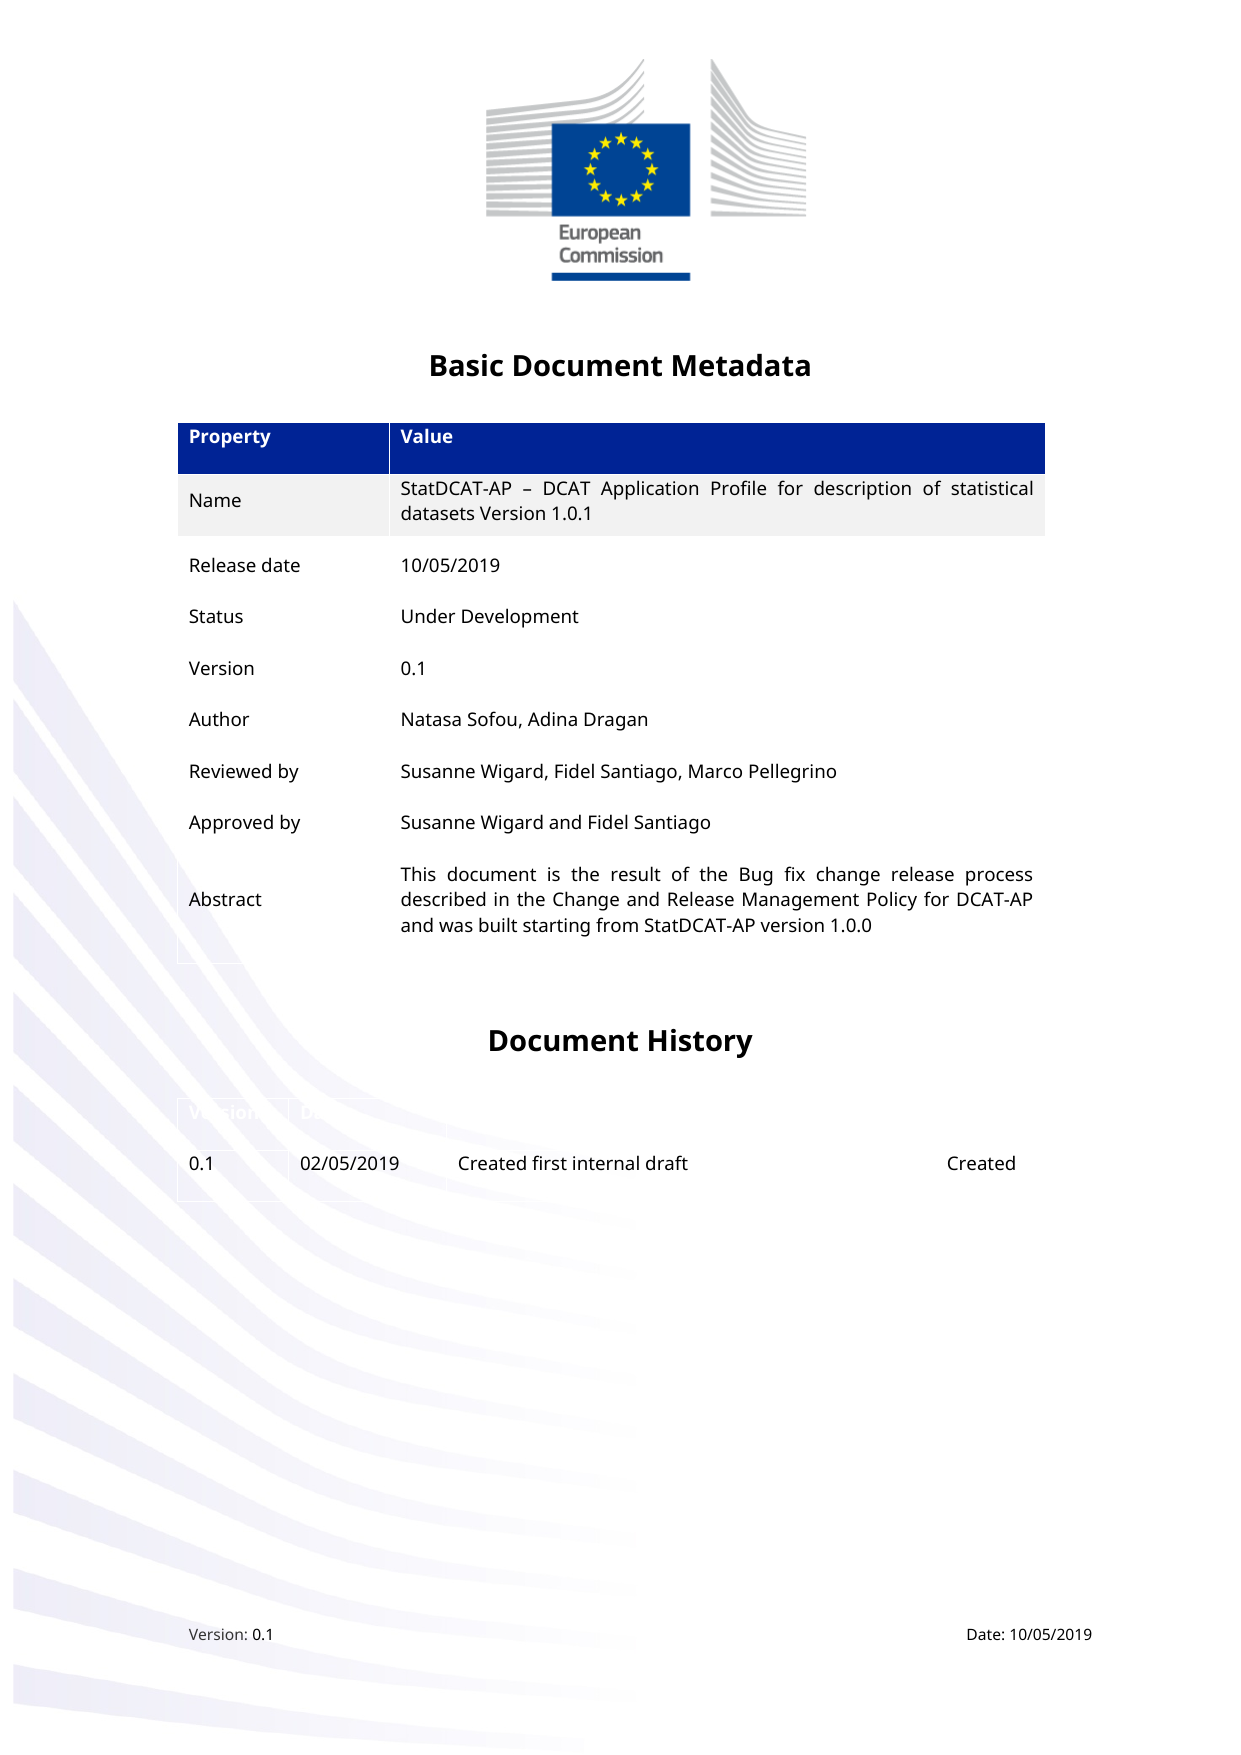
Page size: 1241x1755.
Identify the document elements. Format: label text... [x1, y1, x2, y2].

table_header Property [178, 423, 389, 474]
table_cell Name [178, 475, 389, 536]
title Basic Document Metadata [177, 345, 1063, 385]
table_header Value [390, 423, 1045, 474]
table_cell StatDCAT-AP – DCAT Application Profile for description of statistical datasets Version 1.0.1 [390, 475, 1045, 536]
